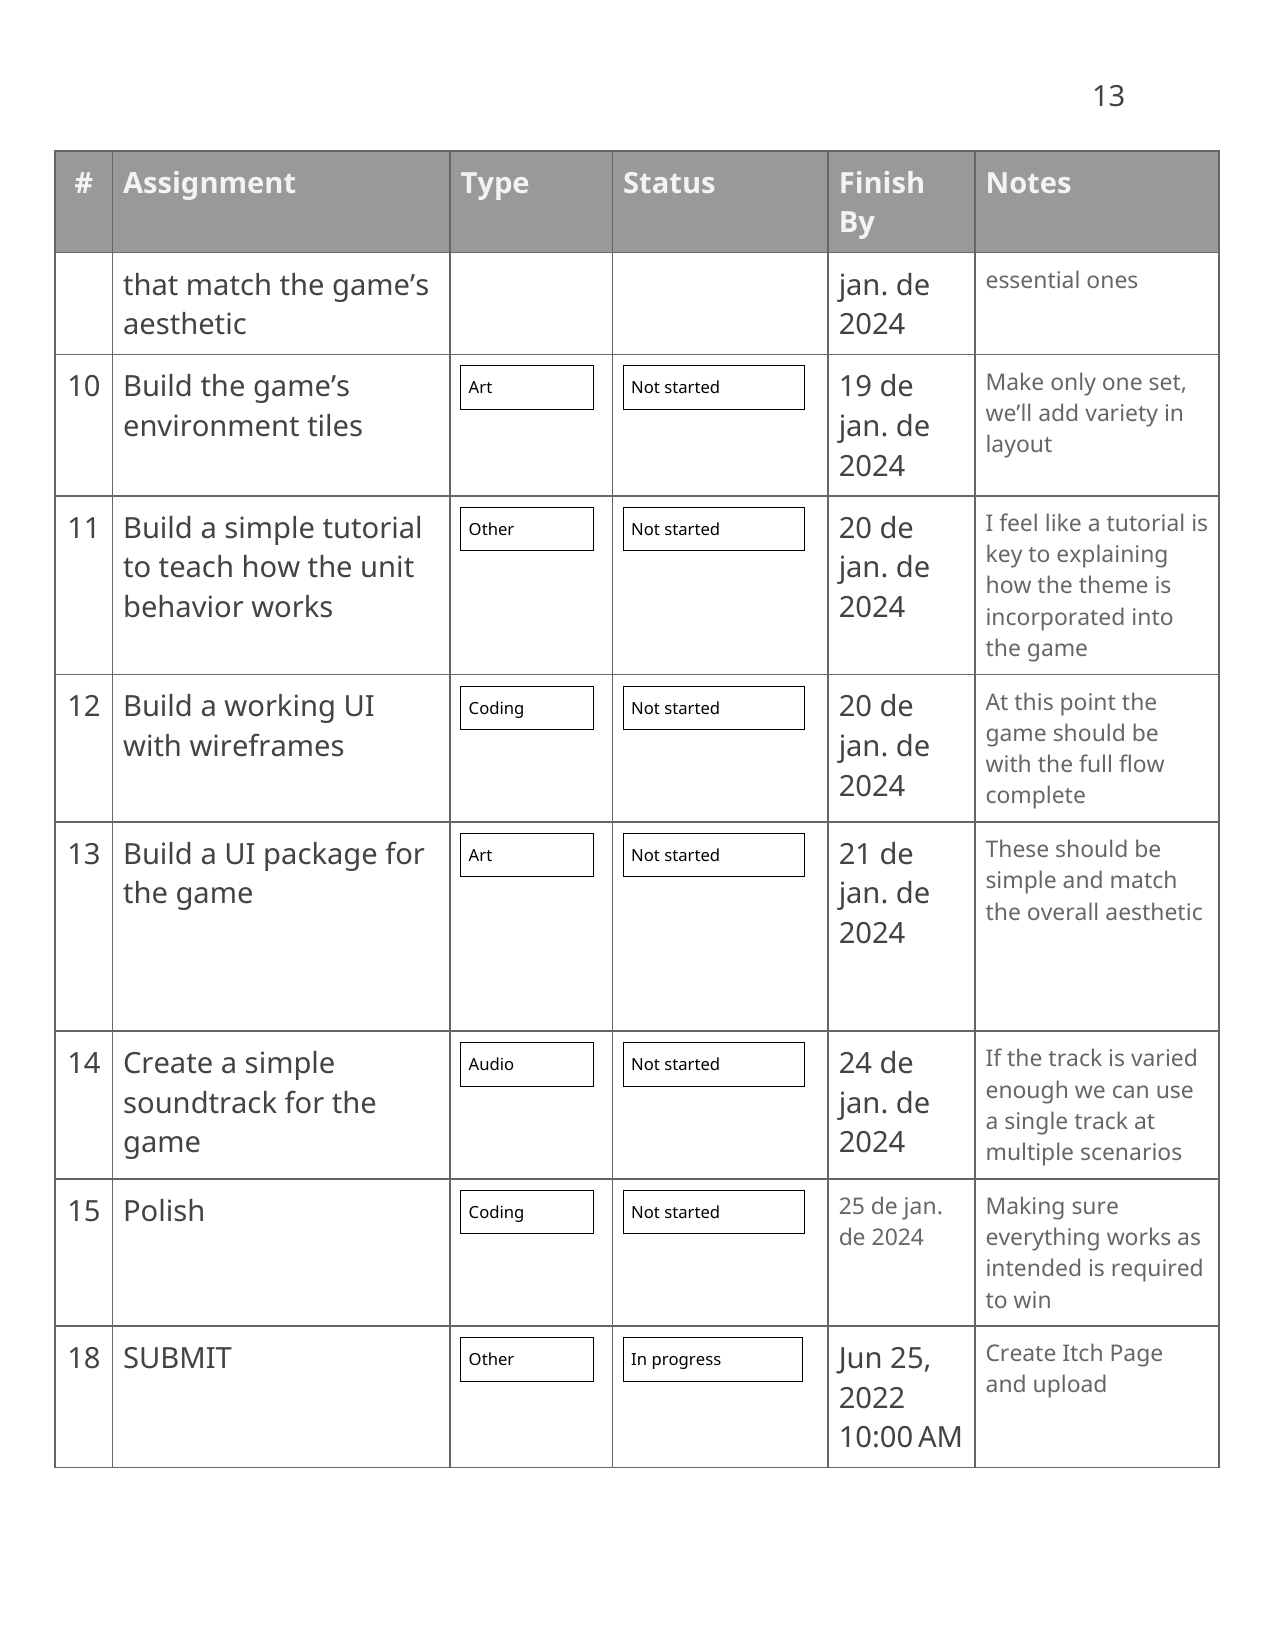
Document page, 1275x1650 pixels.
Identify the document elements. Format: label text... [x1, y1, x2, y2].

table_cell Build a simple tutorial to teach how the unit behavior works [113, 497, 449, 674]
table_cell 20 de jan. de 2024 [829, 497, 974, 674]
table_cell [451, 823, 612, 1030]
table_header # [56, 152, 112, 252]
table_cell 11 [56, 497, 112, 674]
table_cell 13 [56, 823, 112, 1030]
table_cell Make only one set, we’ll add variety in layout [976, 355, 1218, 495]
table_cell [613, 1032, 827, 1178]
table_cell These should be simple and match the overall aesthetic [976, 823, 1218, 1030]
table_cell 20 de jan. de 2024 [829, 675, 974, 821]
table_cell [613, 1180, 827, 1325]
table_header Assignment [113, 152, 449, 252]
table_cell If the track is varied enough we can use a single track at multiple scenarios [976, 1032, 1218, 1178]
table_cell Build a working UI with wireframes [113, 675, 449, 821]
table_cell Create a simple soundtrack for the game [113, 1032, 449, 1178]
table_cell I feel like a tutorial is key to explaining how the theme is incorporated into the game [976, 497, 1218, 674]
table_header Notes [976, 152, 1218, 252]
table_cell [451, 1032, 612, 1178]
table_cell [451, 1327, 612, 1467]
table_cell Build the game’s environment tiles [113, 355, 449, 495]
table_cell At this point the game should be with the full flow complete [976, 675, 1218, 821]
table_cell that match the game’s aesthetic [113, 253, 449, 353]
table_cell 19 de jan. de 2024 [829, 355, 974, 495]
table_cell Making sure everything works as intended is required to win [976, 1180, 1218, 1325]
table_cell [451, 1180, 612, 1325]
table_cell Create Itch Page and upload [976, 1327, 1218, 1467]
table_cell 18 [56, 1327, 112, 1467]
table_cell jan. de 2024 [829, 253, 974, 353]
table_cell Build a UI package for the game [113, 823, 449, 1030]
table_cell SUBMIT [113, 1327, 449, 1467]
table_header Type [451, 152, 612, 252]
table_cell [613, 1327, 827, 1467]
table_cell 14 [56, 1032, 112, 1178]
table_cell [613, 675, 827, 821]
table_cell [451, 355, 612, 495]
table_cell 15 [56, 1180, 112, 1325]
table_cell 24 de jan. de 2024 [829, 1032, 974, 1178]
table_cell 12 [56, 675, 112, 821]
table_cell Polish [113, 1180, 449, 1325]
table_cell [613, 497, 827, 674]
table_cell 21 de jan. de 2024 [829, 823, 974, 1030]
table_cell essential ones [976, 253, 1218, 353]
table_cell [613, 355, 827, 495]
table_cell 25 de jan. de 2024 [829, 1180, 974, 1325]
table_cell [451, 253, 612, 353]
table_cell 10 [56, 355, 112, 495]
table_header Finish By [829, 152, 974, 252]
table_cell [613, 253, 827, 353]
table_cell [613, 823, 827, 1030]
table_header Status [613, 152, 827, 252]
table_cell [451, 497, 612, 674]
table_cell Jun 25, 2022 10:00 AM [829, 1327, 974, 1467]
table_cell [56, 253, 112, 353]
table_cell [451, 675, 612, 821]
